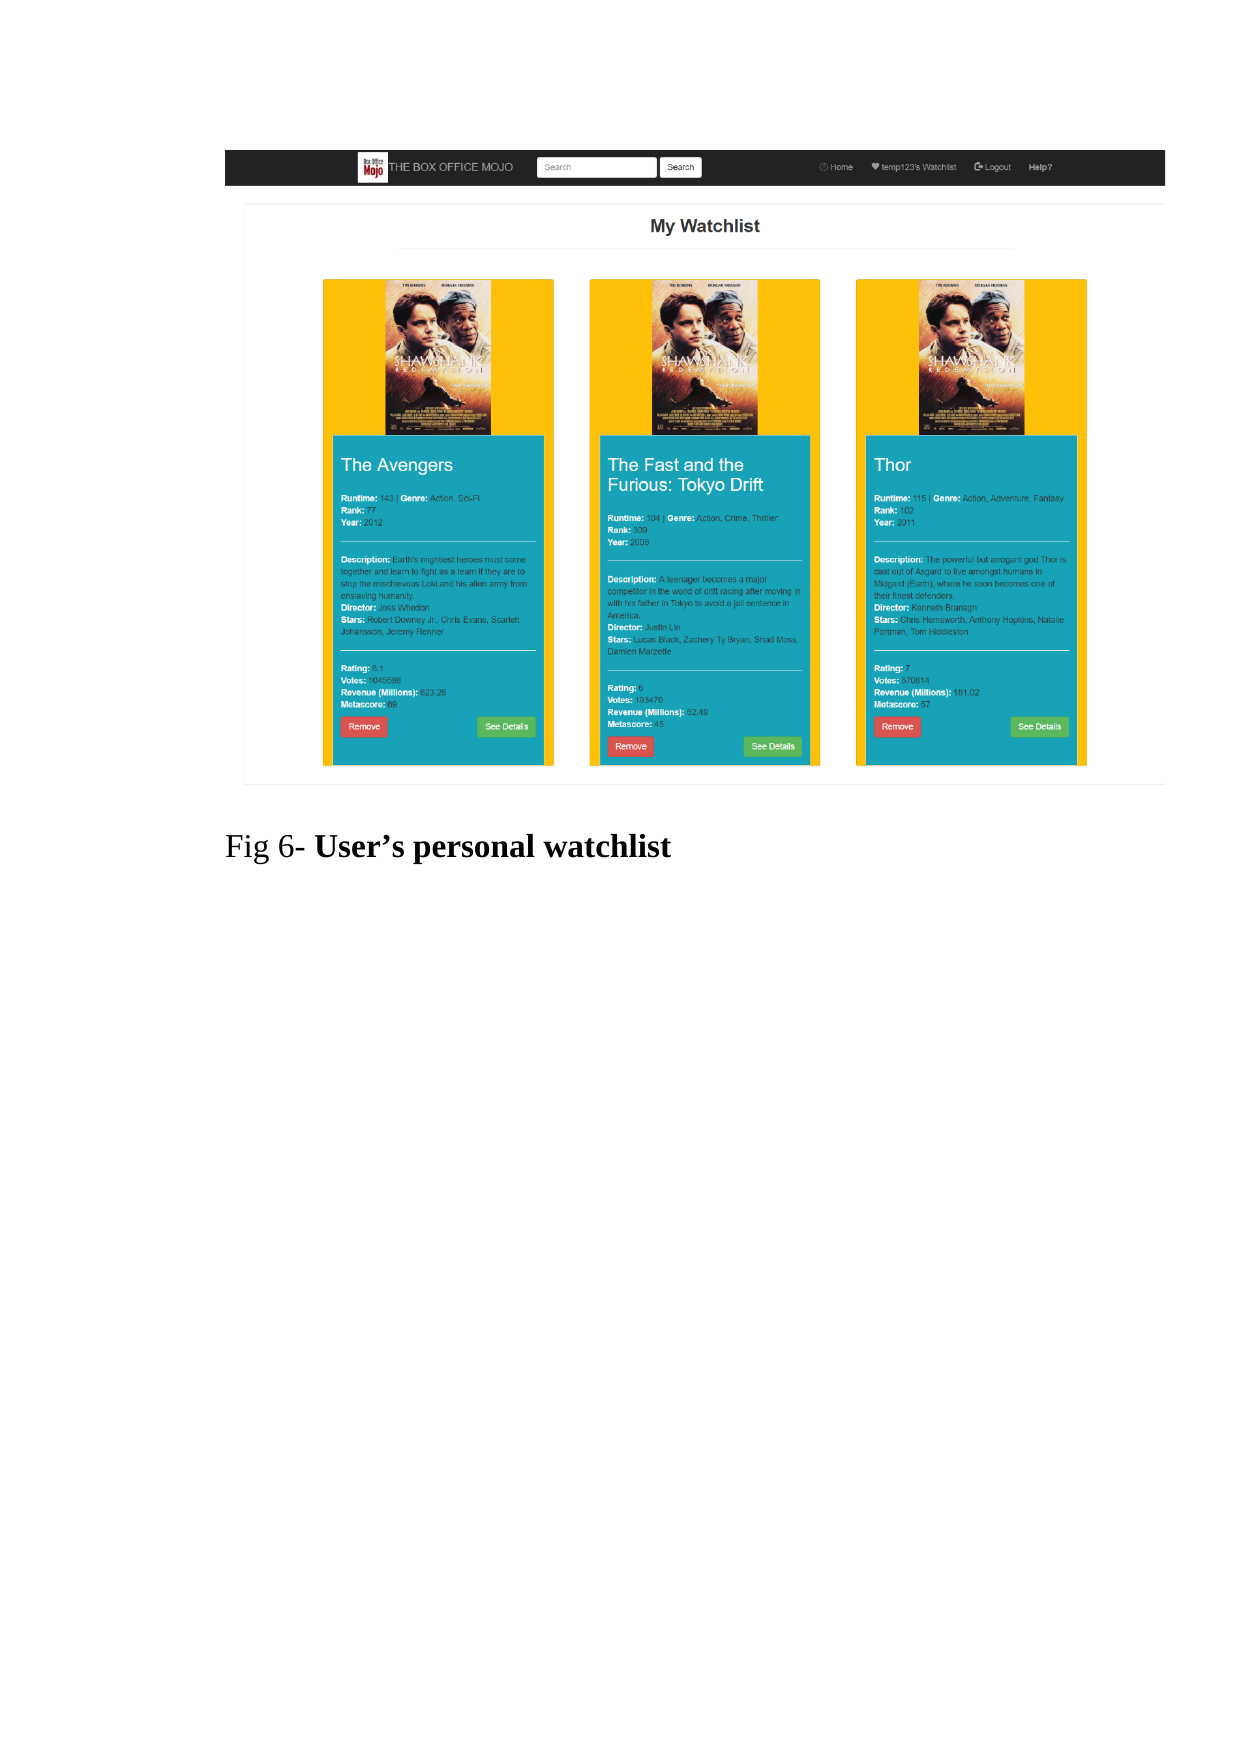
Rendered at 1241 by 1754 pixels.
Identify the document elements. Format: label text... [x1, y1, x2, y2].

text Fig 6- User’s personal watchlist [225, 818, 1085, 865]
picture [225, 150, 1166, 802]
